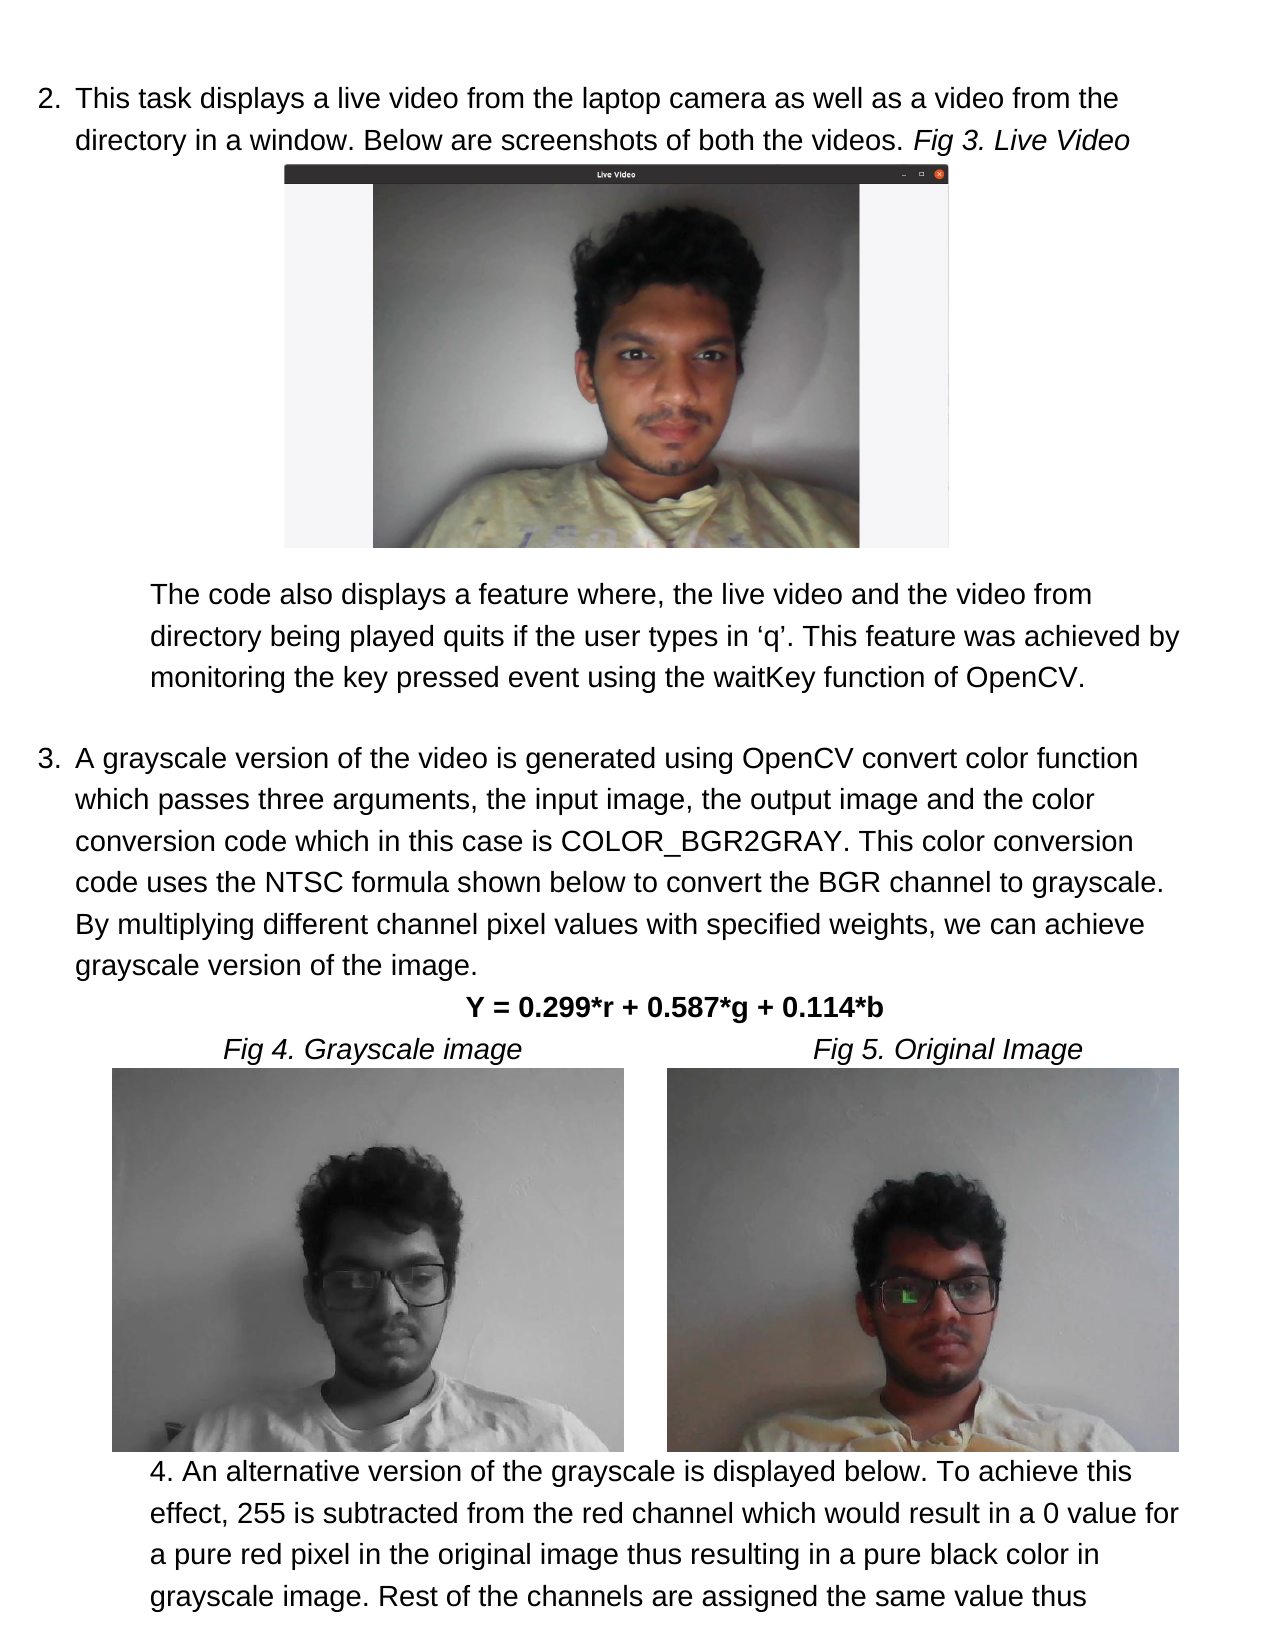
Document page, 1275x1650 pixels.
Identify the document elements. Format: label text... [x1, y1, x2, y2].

text 4. An alternative version of the grayscale is displayed below. To achieve this effect, 255 is subtracted from the red channel which would result in a 0 value for a pure red pixel in the original image thus resulting in a pure black color in grayscale image. Rest of the channels are assigned the same value thus [149, 1454, 1200, 1612]
picture [112, 1068, 624, 1452]
text The code also displays a feature where, the live video and the video from directory being played quits if the user types in ‘q’. This feature was achieved by monitoring the key pressed event using the waitKey function of OpenCV. [150, 577, 1200, 694]
picture [284, 164, 949, 548]
list A grayscale version of the video is generated using OpenCV convert color function which passes three arguments, the input image, the output image and the color conversion code which in this case is COLOR_BGR2GRAY. This color conversion code uses the NTSC formula shown below to convert the BGR channel to grayscale. By multiplying different channel pixel values with specified weights, we can achieve grayscale version of the image. [37, 741, 1200, 982]
subtitle Fig 4. Grayscale image Fig 5. Original Image [75, 1032, 1200, 1066]
text Y = 0.299*r + 0.587*g + 0.114*b [150, 991, 1200, 1024]
list This task displays a live video from the laptop camera as well as a video from the directory in a window. Below are screenshots of both the videos. Fig 3. Live Video [37, 81, 1200, 156]
picture [667, 1068, 1179, 1452]
